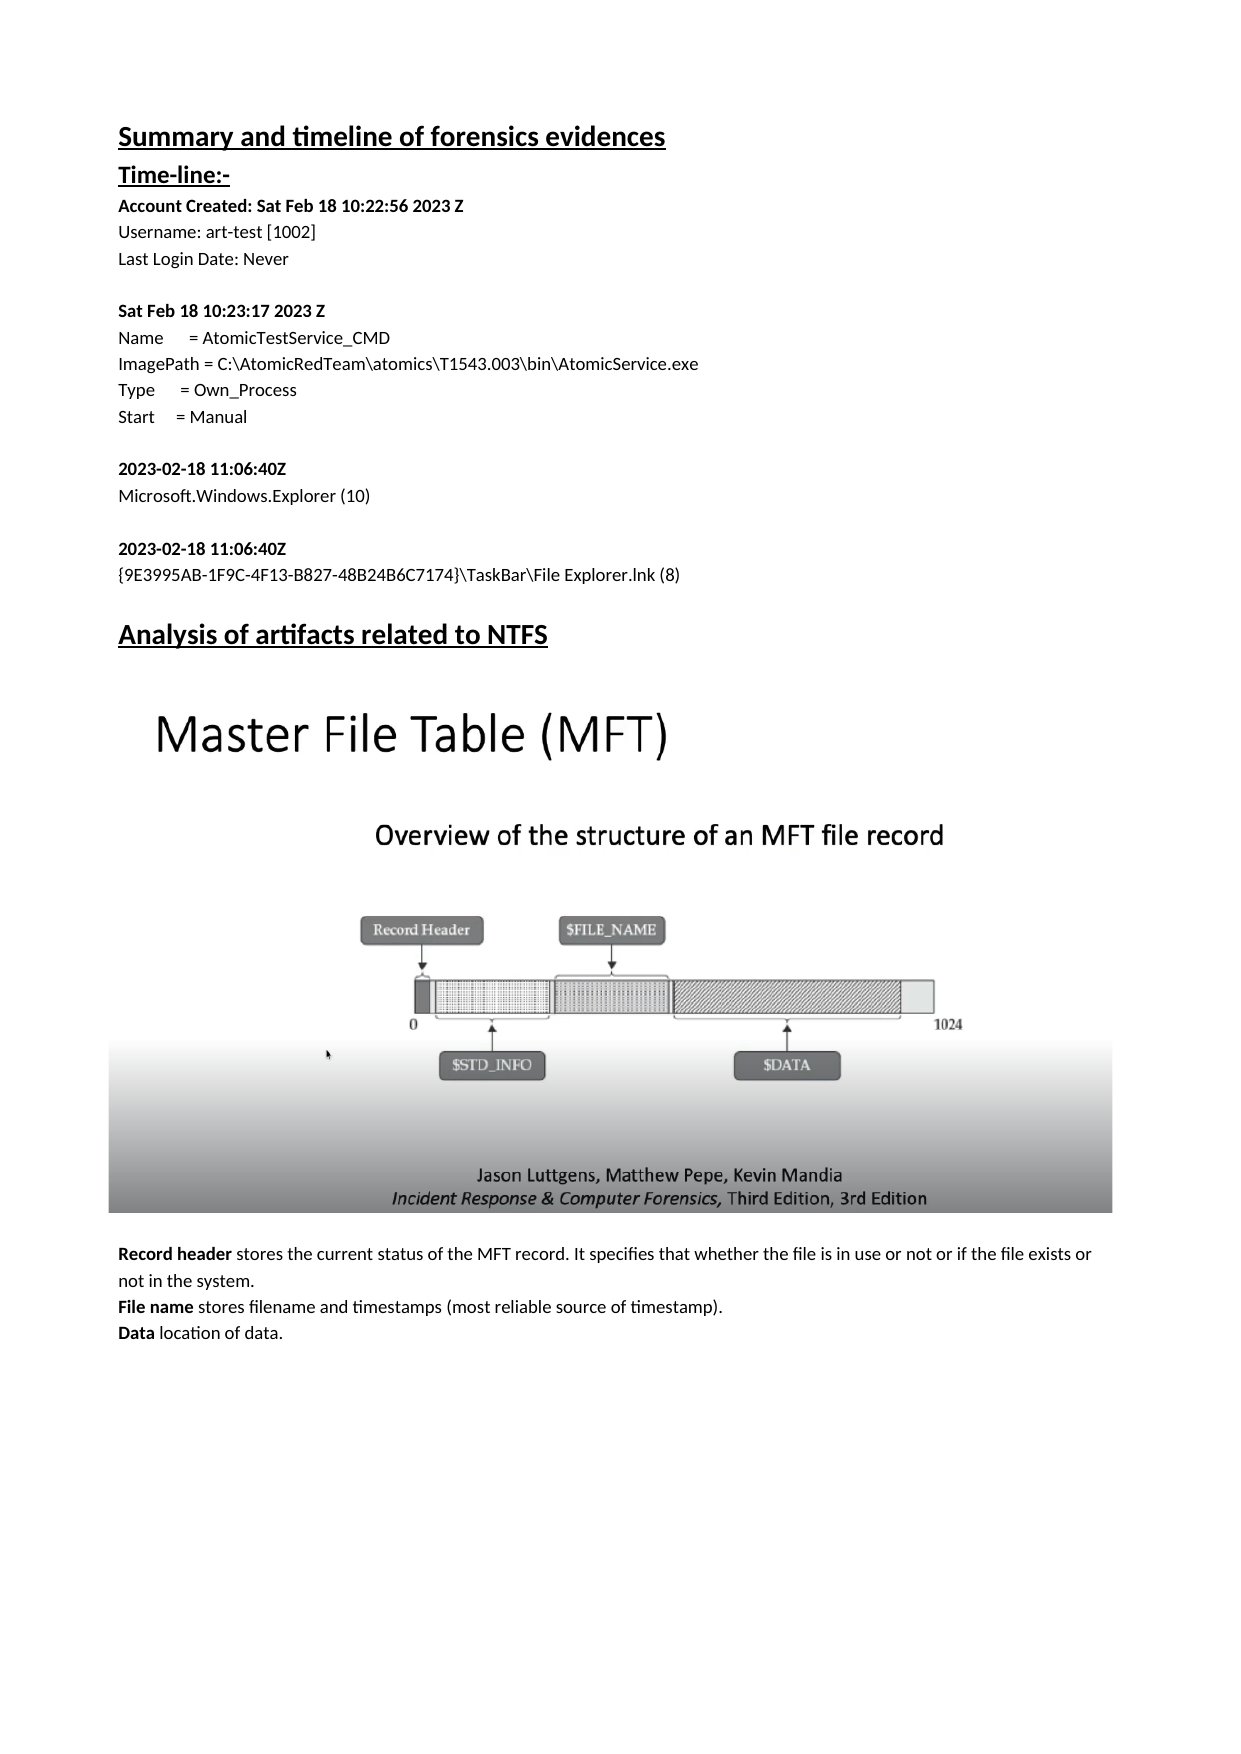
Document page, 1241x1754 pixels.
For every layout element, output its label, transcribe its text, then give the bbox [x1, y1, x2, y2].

text Record header stores the current status of the MFT record. It specifies that whether the file is in use or not or if the file exists or not in the system. [118, 1242, 1122, 1292]
text Type = Own_Process [118, 378, 1122, 401]
text Analysis of artifacts related to NTFS [118, 616, 1122, 651]
text {9E3995AB-1F9C-4F13-B827-48B24B6C7174}\TaskBar\File Explorer.lnk (8) [118, 563, 1122, 586]
text Account Created: Sat Feb 18 10:22:56 2023 Z [118, 194, 1122, 217]
text Sat Feb 18 10:23:17 2023 Z [118, 299, 1122, 322]
text Time-line:- [118, 159, 1122, 189]
text Last Login Date: Never [118, 247, 1122, 270]
text ImagePath = C:\AtomicRedTeam\atomics\T1543.003\bin\AtomicService.exe [118, 352, 1122, 375]
text Start = Manual [118, 405, 1122, 428]
text Summary and timeline of forensics evidences [118, 118, 1122, 154]
text 2023-02-18 11:06:40Z [118, 537, 1122, 559]
text File name stores filename and timestamps (most reliable source of timestamp). [118, 1295, 1122, 1318]
text Name = AtomicTestService_CMD [118, 326, 1122, 349]
text Username: art-test [1002] [118, 220, 1122, 243]
text 2023-02-18 11:06:40Z [118, 458, 1122, 481]
text Data location of data. [118, 1321, 1122, 1344]
text Microsoft.Windows.Explorer (10) [118, 484, 1122, 507]
picture [108, 683, 1113, 1213]
